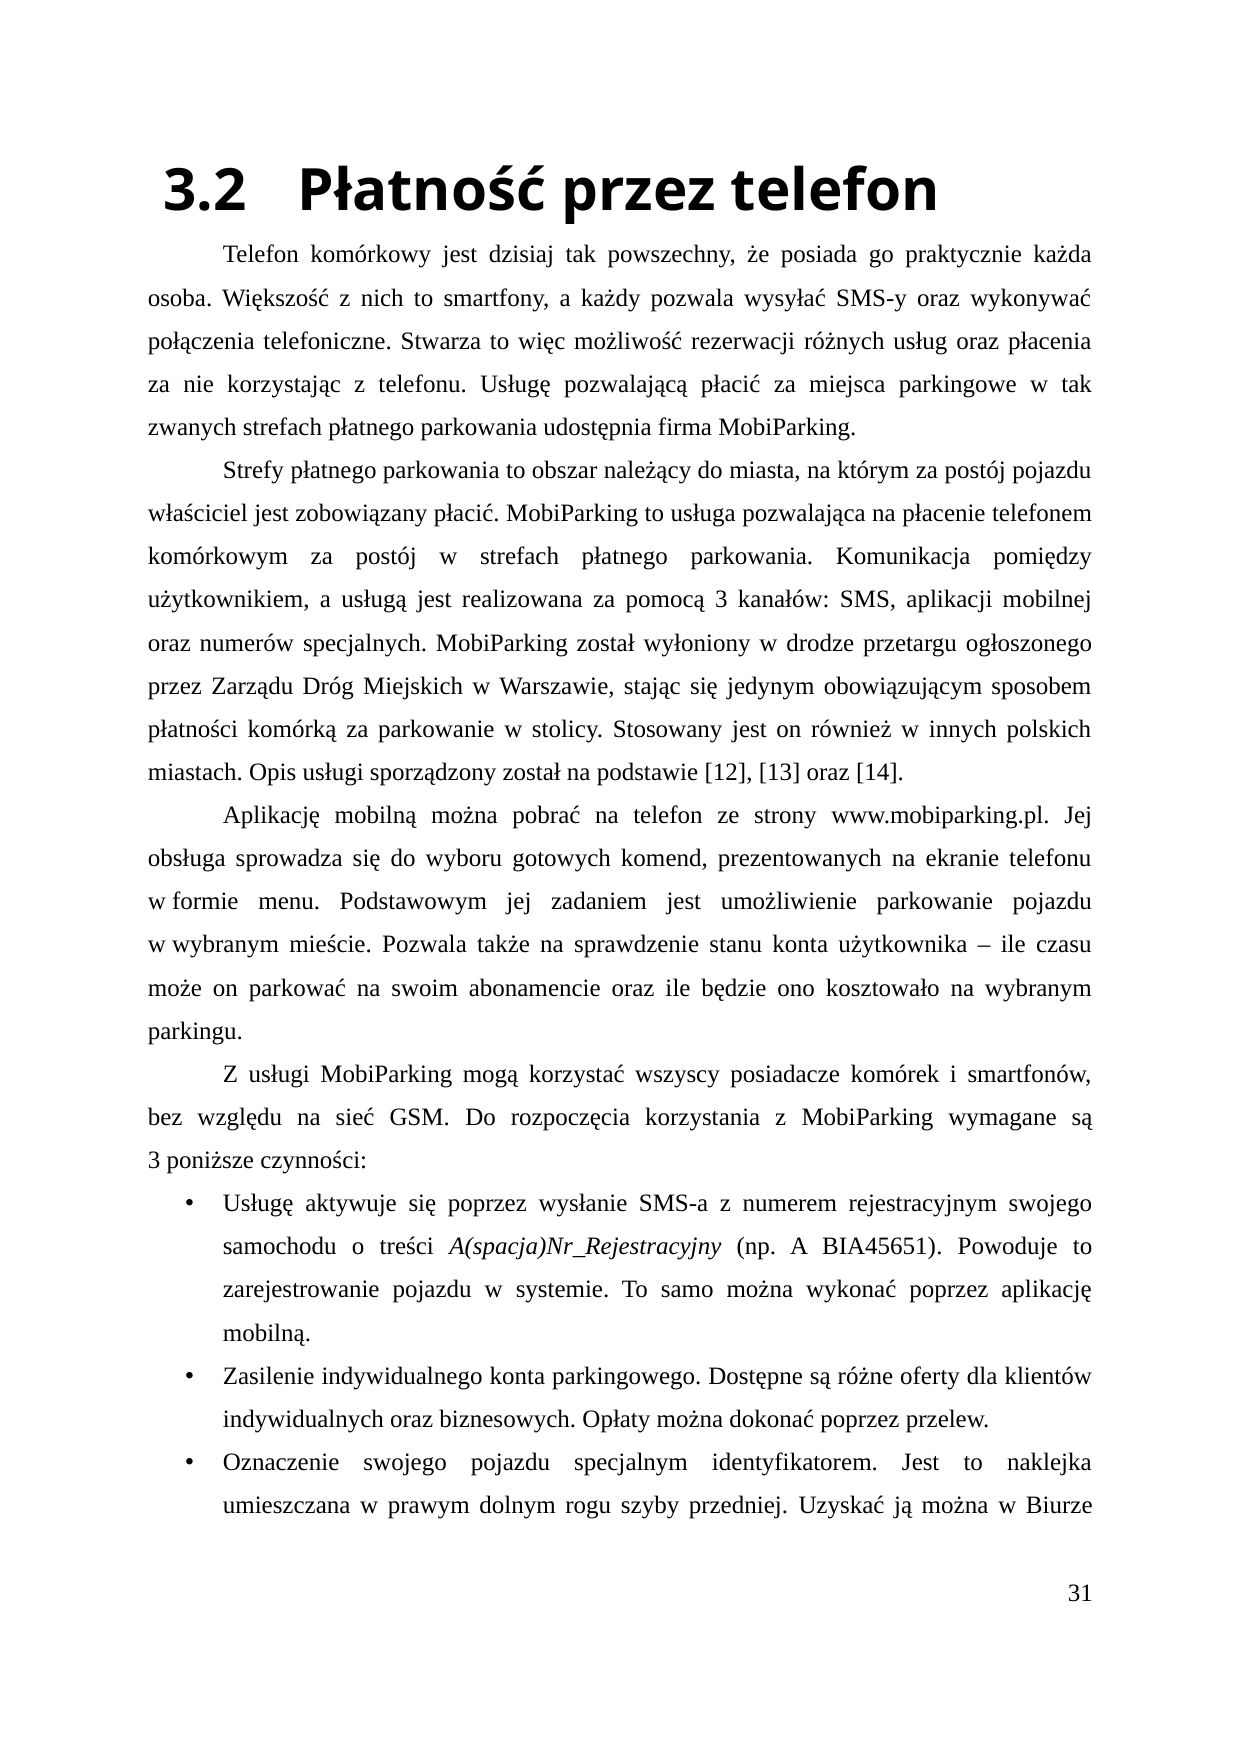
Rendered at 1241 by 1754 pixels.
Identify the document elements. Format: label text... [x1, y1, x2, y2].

list Oznaczenie swojego pojazdu specjalnym identyfikatorem. Jest to naklejka umieszczana w prawym dolnym rogu szyby przedniej. Uzyskać ją można w Biurze [185, 1447, 1093, 1519]
text Strefy płatnego parkowania to obszar należący do miasta, na którym za postój pojazdu właściciel jest zobowiązany płacić. MobiParking to usługa pozwalająca na płacenie telefonem komórkowym za postój w strefach płatnego parkowania. Komunikacja pomiędzy użytkownikiem, a usługą jest realizowana za pomocą 3 kanałów: SMS, aplikacji mobilnej oraz numerów specjalnych. MobiParking został wyłoniony w drodze przetargu ogłoszonego przez Zarządu Dróg Miejskich w Warszawie, stając się jedynym obowiązującym sposobem płatności komórką za parkowanie w stolicy. Stosowany jest on również w innych polskich miastach. Opis usługi sporządzony został na podstawie [12], [13] oraz [14]. [148, 455, 1093, 786]
subtitle Płatność przez telefon [148, 148, 1093, 227]
text Telefon komórkowy jest dzisiaj tak powszechny, że posiada go praktycznie każda osoba. Większość z nich to smartfony, a każdy pozwala wysyłać SMS-y oraz wykonywać połączenia telefoniczne. Stwarza to więc możliwość rezerwacji różnych usług oraz płacenia za nie korzystając z telefonu. Usługę pozwalającą płacić za miejsca parkingowe w tak zwanych strefach płatnego parkowania udostępnia firma MobiParking. [148, 239, 1093, 441]
list Usługę aktywuje się poprzez wysłanie SMS-a z numerem rejestracyjnym swojego samochodu o treści A(spacja)Nr_Rejestracyjny (np. A BIA45651). Powoduje to zarejestrowanie pojazdu w systemie. To samo można wykonać poprzez aplikację mobilną. [185, 1188, 1093, 1346]
text Z usługi MobiParking mogą korzystać wszyscy posiadacze komórek i smartfonów, bez względu na sieć GSM. Do rozpoczęcia korzystania z MobiParking wymagane są 3 poniższe czynności: [148, 1059, 1093, 1174]
text Aplikację mobilną można pobrać na telefon ze strony www.mobiparking.pl. Jej obsługa sprowadza się do wyboru gotowych komend, prezentowanych na ekranie telefonu w formie menu. Podstawowym jej zadaniem jest umożliwienie parkowanie pojazdu w wybranym mieście. Pozwala także na sprawdzenie stanu konta użytkownika – ile czasu może on parkować na swoim abonamencie oraz ile będzie ono kosztowało na wybranym parkingu. [148, 800, 1093, 1044]
list Zasilenie indywidualnego konta parkingowego. Dostępne są różne oferty dla klientów indywidualnych oraz biznesowych. Opłaty można dokonać poprzez przelew. [185, 1361, 1093, 1433]
